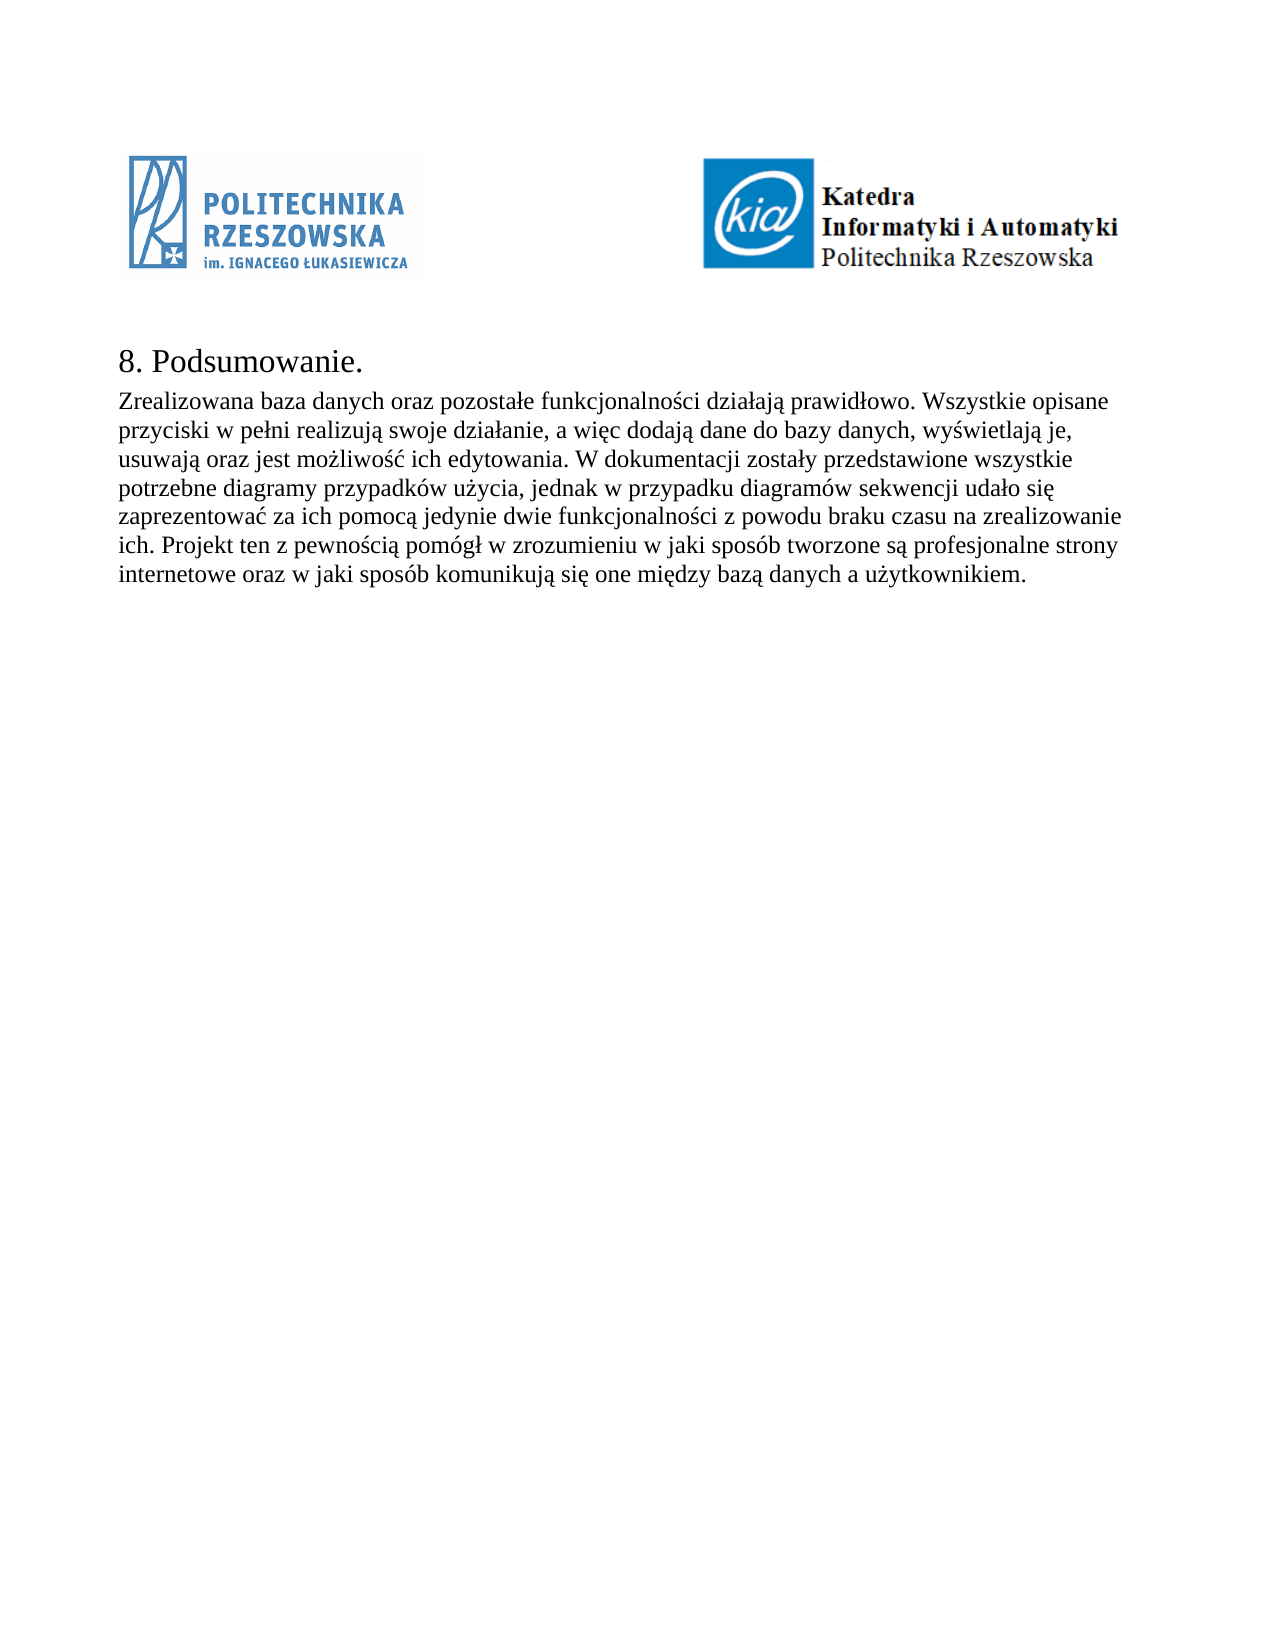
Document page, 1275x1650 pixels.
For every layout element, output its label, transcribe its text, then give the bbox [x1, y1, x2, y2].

subtitle 8. Podsumowanie. [118, 342, 1157, 380]
picture [685, 143, 1147, 286]
text Zrealizowana baza danych oraz pozostałe funkcjonalności działają prawidłowo. Wszystkie opisane przyciski w pełni realizują swoje działanie, a więc dodają dane do bazy danych, wyświetlają je, usuwają oraz jest możliwość ich edytowania. W dokumentacji zostały przedstawione wszystkie potrzebne diagramy przypadków użycia, jednak w przypadku diagramów sekwencji udało się zaprezentować za ich pomocą jedynie dwie funkcjonalności z powodu braku czasu na zrealizowanie ich. Projekt ten z pewnością pomógł w zrozumieniu w jaki sposób tworzone są profesjonalne strony internetowe oraz w jaki sposób komunikują się one między bazą danych a użytkownikiem. [118, 386, 1157, 588]
picture [118, 147, 423, 284]
